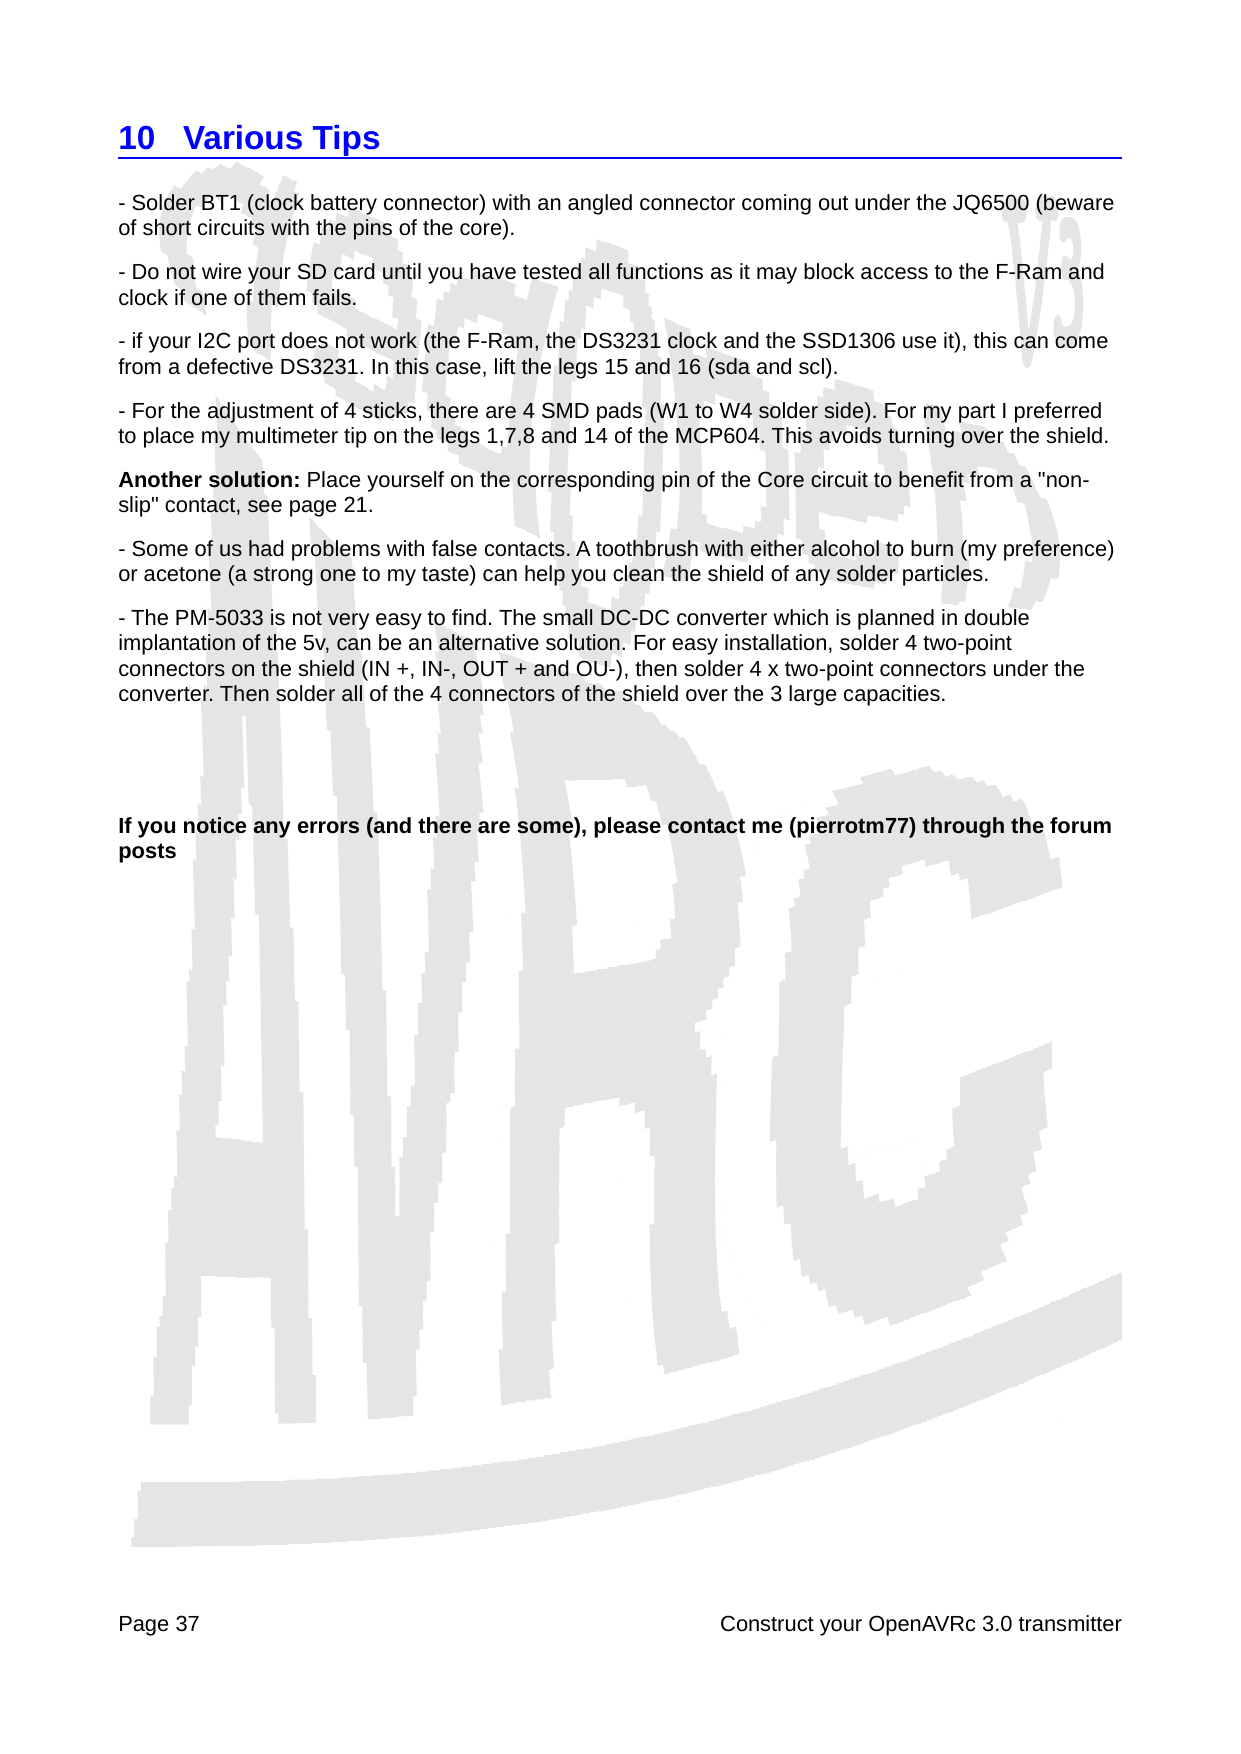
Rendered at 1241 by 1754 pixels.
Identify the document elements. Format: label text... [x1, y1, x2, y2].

text - Some of us had problems with false contacts. A toothbrush with either alcohol to burn (my preference) or acetone (a strong one to my taste) can help you clean the shield of any solder particles. [118, 536, 1122, 586]
text If you notice any errors (and there are some), please contact me (pierrotm77) through the forum posts [118, 812, 1122, 863]
text - Do not wire your SD card until you have tested all functions as it may block access to the F-Ram and clock if one of them fails. [118, 259, 1122, 309]
text - For the adjustment of 4 sticks, there are 4 SMD pads (W1 to W4 solder side). For my part I preferred to place my multimeter tip on the legs 1,7,8 and 14 of the MCP604. This avoids turning over the shield. [118, 397, 1122, 448]
subtitle 10 Various Tips [118, 118, 1122, 157]
text - Solder BT1 (clock battery connector) with an angled connector coming out under the JQ6500 (beware of short circuits with the pins of the core). [118, 190, 1122, 240]
text - if your I2C port does not work (the F-Ram, the DS3231 clock and the SSD1306 use it), this can come from a defective DS3231. In this case, lift the legs 15 and 16 (sda and scl). [118, 328, 1122, 379]
text Another solution: Place yourself on the corresponding pin of the Core circuit to benefit from a "non-slip" contact, see page 21. [118, 467, 1122, 517]
text - The PM-5033 is not very easy to find. The small DC-DC converter which is planned in double implantation of the 5v, can be an alternative solution. For easy installation, solder 4 two-point connectors on the shield (IN +, IN-, OUT + and OU-), then solder 4 x two-point connectors under the converter. Then solder all of the 4 connectors of the shield over the 3 large capacities. [118, 605, 1122, 706]
